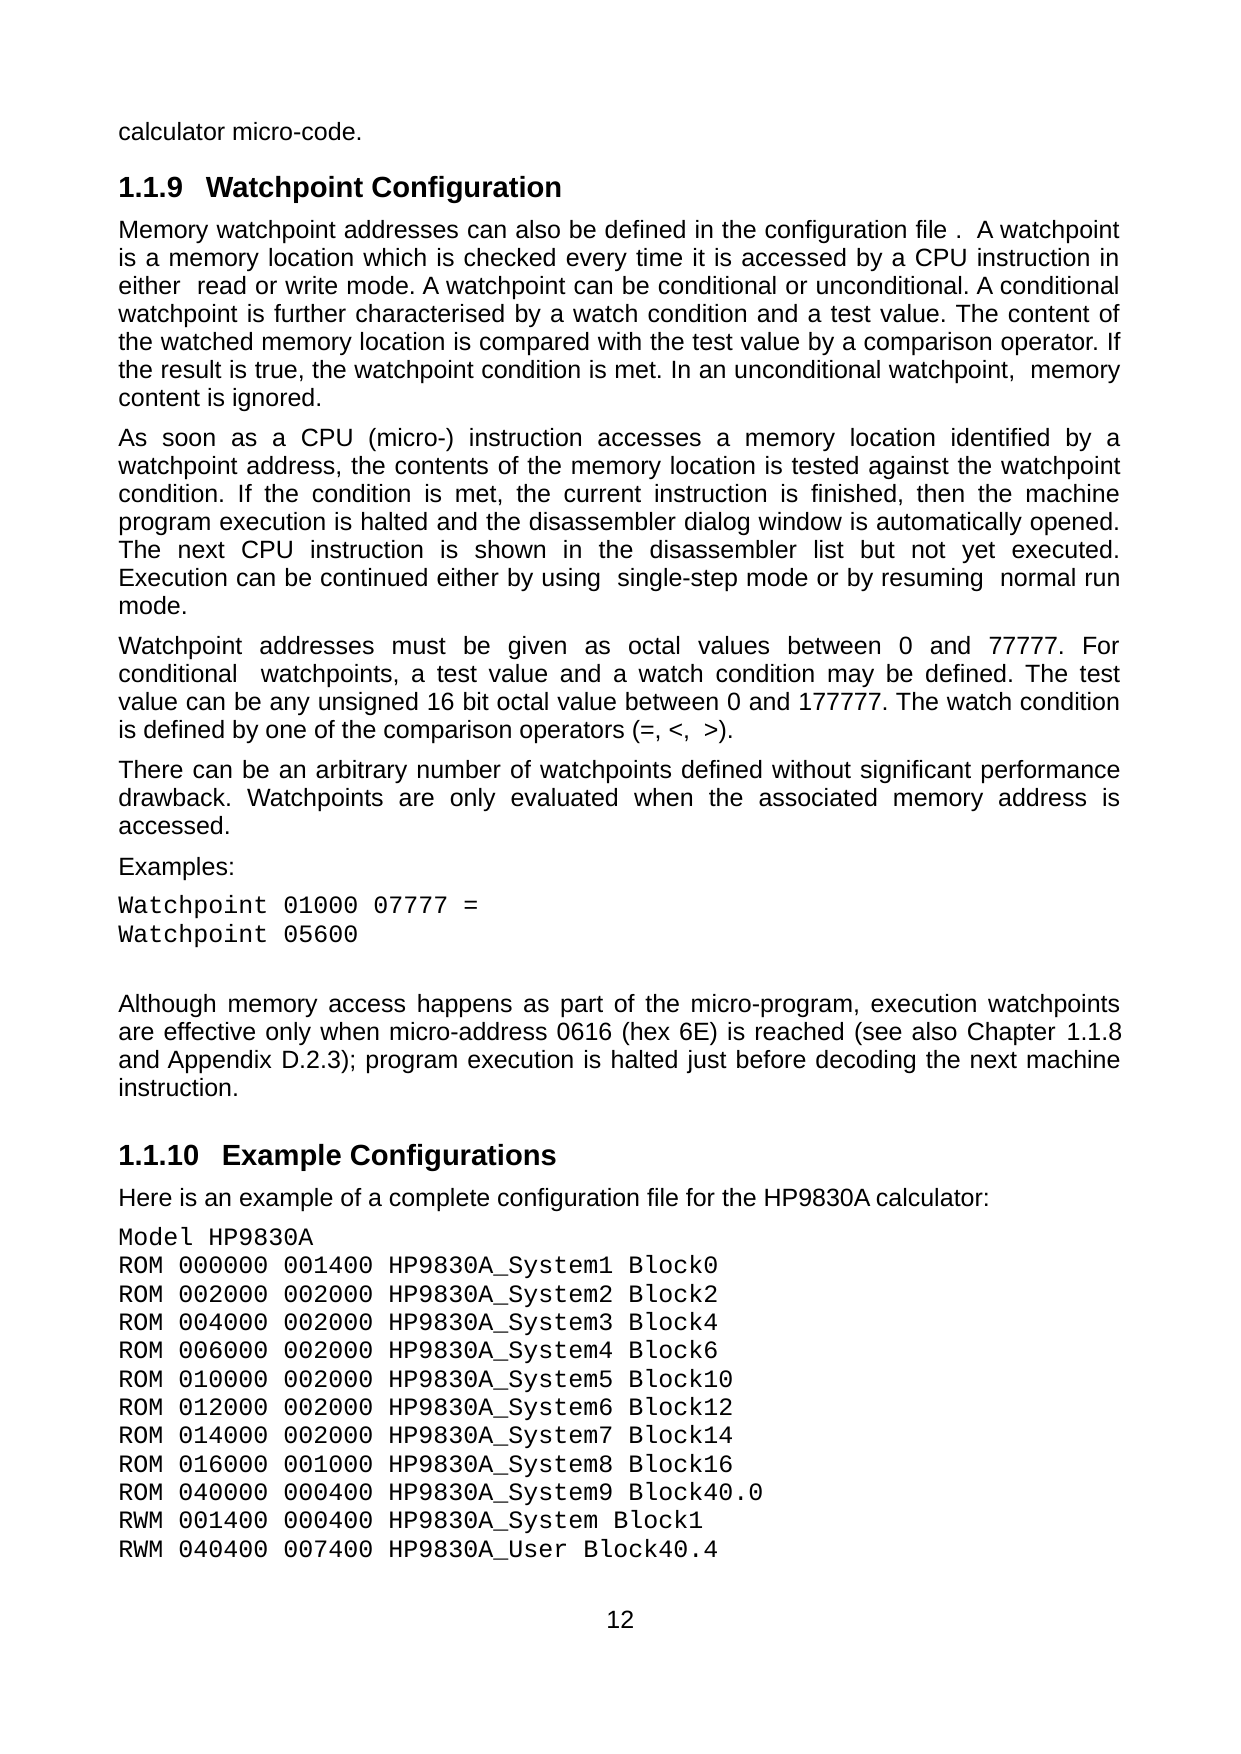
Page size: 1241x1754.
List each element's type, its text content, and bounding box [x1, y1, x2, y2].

subtitle Example Configurations [118, 1139, 1122, 1172]
text Memory watchpoint addresses can also be defined in the configuration file . A watchpoint is a memory location which is checked every time it is accessed by a CPU instruction in either read or write mode. A watchpoint can be conditional or unconditional. A conditional watchpoint is further characterised by a watch condition and a test value. The content of the watched memory location is compared with the test value by a comparison operator. If the result is true, the watchpoint condition is met. In an unconditional watchpoint, memory content is ignored. [118, 216, 1122, 412]
subtitle Watchpoint Configuration [118, 171, 1122, 204]
text Watchpoint 05600 [118, 921, 1122, 949]
text RWM 040400 007400 HP9830A_User Block40.4 [118, 1536, 1122, 1564]
text Although memory access happens as part of the micro-program, execution watchpoints are effective only when micro-address 0616 (hex 6E) is reached (see also Chapter 1.1.8 and Appendix D.2.3); program execution is halted just before decoding the next machine instruction. [118, 990, 1122, 1102]
text ROM 002000 002000 HP9830A_System2 Block2 [118, 1281, 1122, 1309]
text ROM 016000 001000 HP9830A_System8 Block16 [118, 1451, 1122, 1479]
text ROM 006000 002000 HP9830A_System4 Block6 [118, 1338, 1122, 1366]
text As soon as a CPU (micro-) instruction accesses a memory location identified by a watchpoint address, the contents of the memory location is tested against the watchpoint condition. If the condition is met, the current instruction is finished, then the machine program execution is halted and the disassembler dialog window is automatically opened. The next CPU instruction is shown in the disassembler list but not yet executed. Execution can be continued either by using single-step mode or by resuming normal run mode. [118, 424, 1122, 619]
text RWM 001400 000400 HP9830A_System Block1 [118, 1508, 1122, 1536]
text Model HP9830A [118, 1224, 1122, 1253]
text Watchpoint 01000 07777 = [118, 893, 1122, 921]
text ROM 000000 001400 HP9830A_System1 Block0 [118, 1253, 1122, 1281]
text ROM 040000 000400 HP9830A_System9 Block40.0 [118, 1479, 1122, 1508]
text There can be an arbitrary number of watchpoints defined without significant performance drawback. Watchpoints are only evaluated when the associated memory address is accessed. [118, 756, 1122, 840]
text Watchpoint addresses must be given as octal values between 0 and 77777. For conditional watchpoints, a test value and a watch condition may be defined. The test value can be any unsigned 16 bit octal value between 0 and 177777. The watch condition is defined by one of the comparison operators (=, <, >). [118, 632, 1122, 744]
text ROM 014000 002000 HP9830A_System7 Block14 [118, 1423, 1122, 1451]
text Here is an example of a complete configuration file for the HP9830A calculator: [118, 1184, 1122, 1212]
text calculator micro-code. [118, 118, 1122, 146]
text Examples: [118, 852, 1122, 880]
text ROM 004000 002000 HP9830A_System3 Block4 [118, 1309, 1122, 1338]
text ROM 012000 002000 HP9830A_System6 Block12 [118, 1394, 1122, 1423]
text ROM 010000 002000 HP9830A_System5 Block10 [118, 1366, 1122, 1394]
